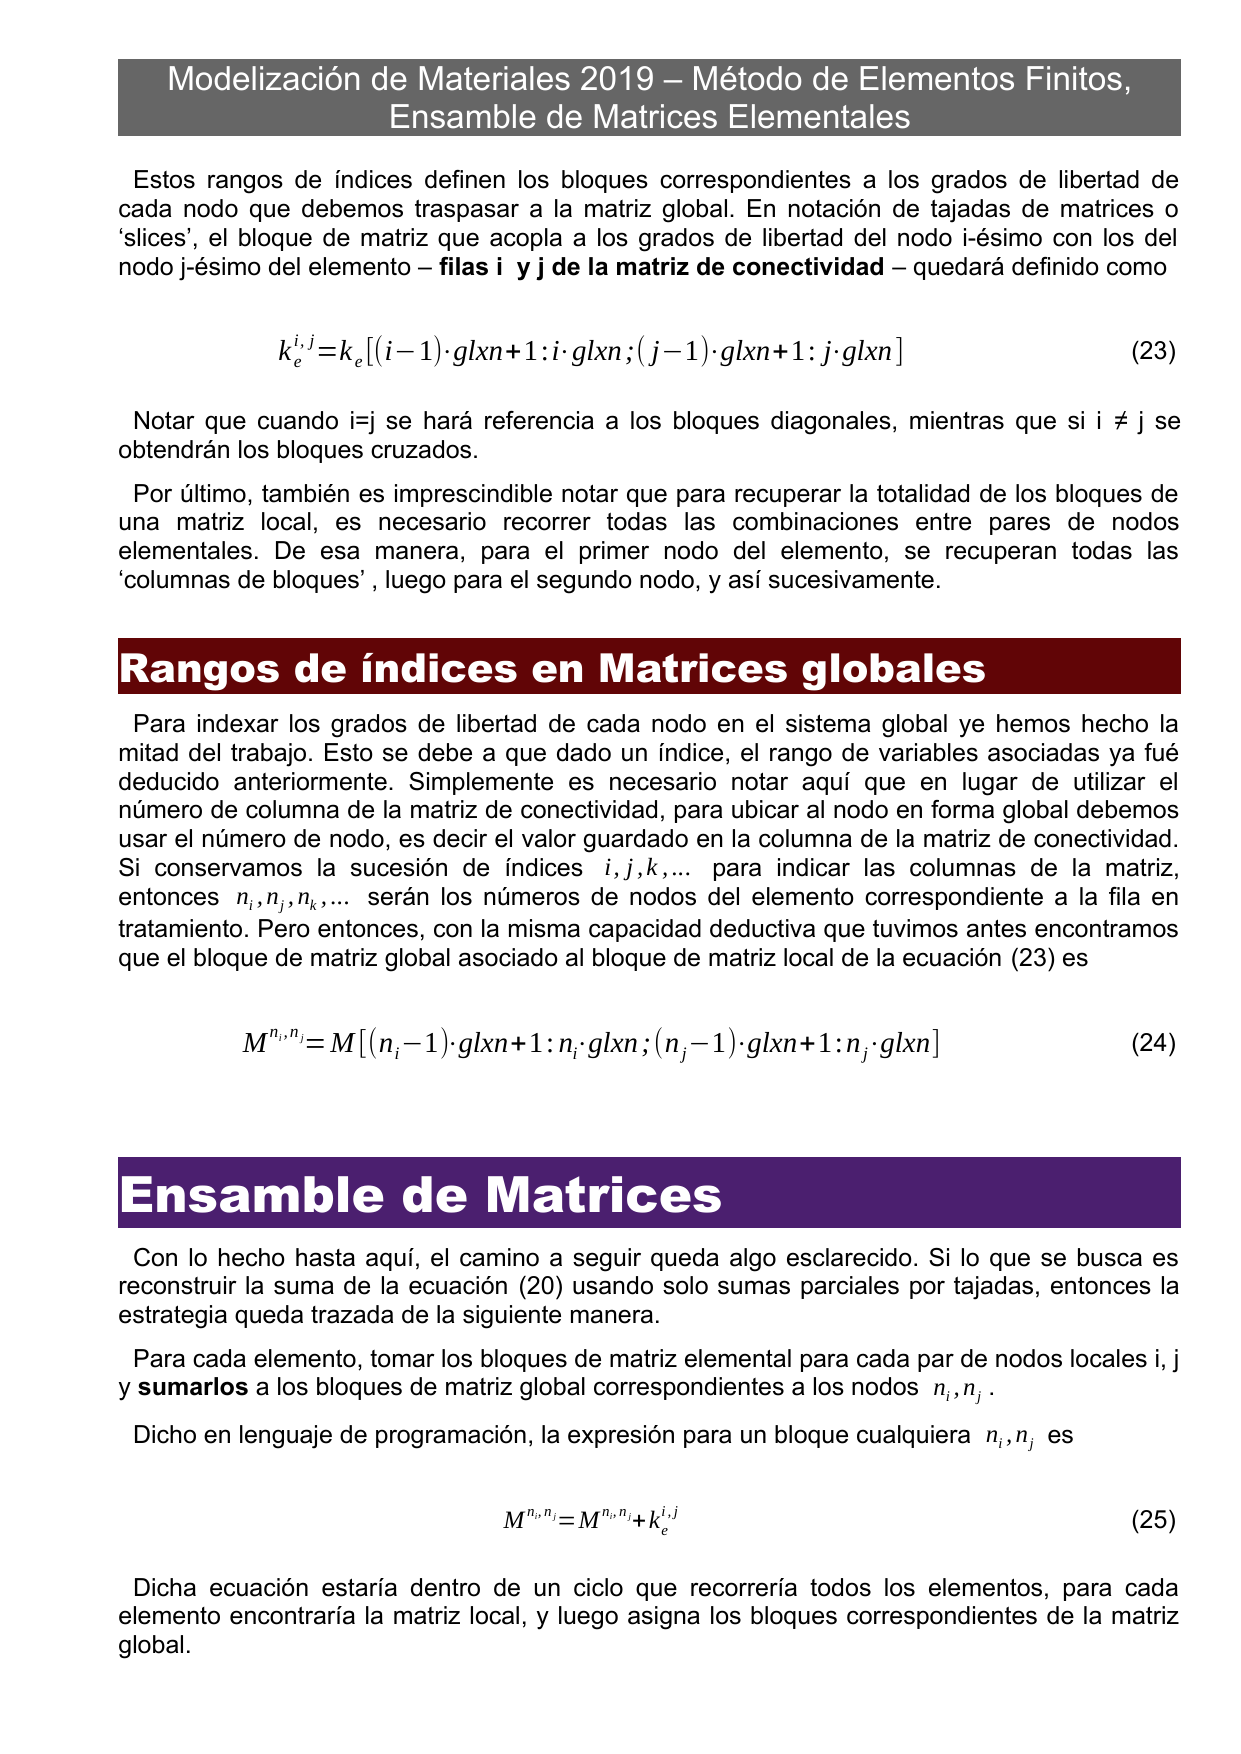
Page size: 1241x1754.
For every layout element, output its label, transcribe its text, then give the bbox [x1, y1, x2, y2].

text Con lo hecho hasta aquí, el camino a seguir queda algo esclarecido. Si lo que se busca es reconstruir la suma de la ecuación (20) usando solo sumas parciales por tajadas, entonces la estrategia queda trazada de la siguiente manera. [118, 1242, 1181, 1329]
text Para indexar los grados de libertad de cada nodo en el sistema global ye hemos hecho la mitad del trabajo. Esto se debe a que dado un índice, el rango de variables asociadas ya fué deducido anteriormente. Simplemente es necesario notar aquí que en lugar de utilizar el número de columna de la matriz de conectividad, para ubicar al nodo en forma global debemos usar el número de nodo, es decir el valor guardado en la columna de la matriz de conectividad. Si conservamos la sucesión de índices para indicar las columnas de la matriz, entonces serán los números de nodos del elemento correspondiente a la fila en tratamiento. Pero entonces, con la misma capacidad deductiva que tuvimos antes encontramos que el bloque de matriz global asociado al bloque de matriz local de la ecuación (23) es [118, 709, 1181, 972]
text Dicho en lenguaje de programación, la expresión para un bloque cualquiera es [118, 1419, 1181, 1452]
text Estos rangos de índices definen los bloques correspondientes a los grados de libertad de cada nodo que debemos traspasar a la matriz global. En notación de tajadas de matrices o ‘slices’, el bloque de matriz que acopla a los grados de libertad del nodo i-ésimo con los del nodo j-ésimo del elemento – filas i y j de la matriz de conectividad – quedará definido como [118, 165, 1181, 280]
table_header (23) [1063, 325, 1181, 377]
table_header [118, 1496, 1063, 1543]
text Dicha ecuación estaría dentro de un ciclo que recorrería todos los elementos, para cada elemento encontraría la matriz local, y luego asigna los bloques correspondientes de la matriz global. [118, 1573, 1181, 1659]
table_header (25) [1063, 1496, 1181, 1543]
text Por último, también es imprescindible notar que para recuperar la totalidad de los bloques de una matriz local, es necesario recorrer todas las combinaciones entre pares de nodos elementales. De esa manera, para el primer nodo del elemento, se recuperan todas las ‘columnas de bloques’ , luego para el segundo nodo, y así sucesivamente. [118, 479, 1181, 594]
text Notar que cuando i=j se hará referencia a los bloques diagonales, mientras que si i ≠ j se obtendrán los bloques cruzados. [118, 406, 1181, 464]
table_header [118, 1016, 1063, 1069]
text Para cada elemento, tomar los bloques de matriz elemental para cada par de nodos locales i, j y sumarlos a los bloques de matriz global correspondientes a los nodos . [118, 1343, 1181, 1405]
subtitle Rangos de índices en Matrices globales [118, 638, 1181, 694]
subtitle Ensamble de Matrices [118, 1157, 1181, 1228]
table_header (24) [1063, 1016, 1181, 1069]
table_header [118, 325, 1063, 377]
